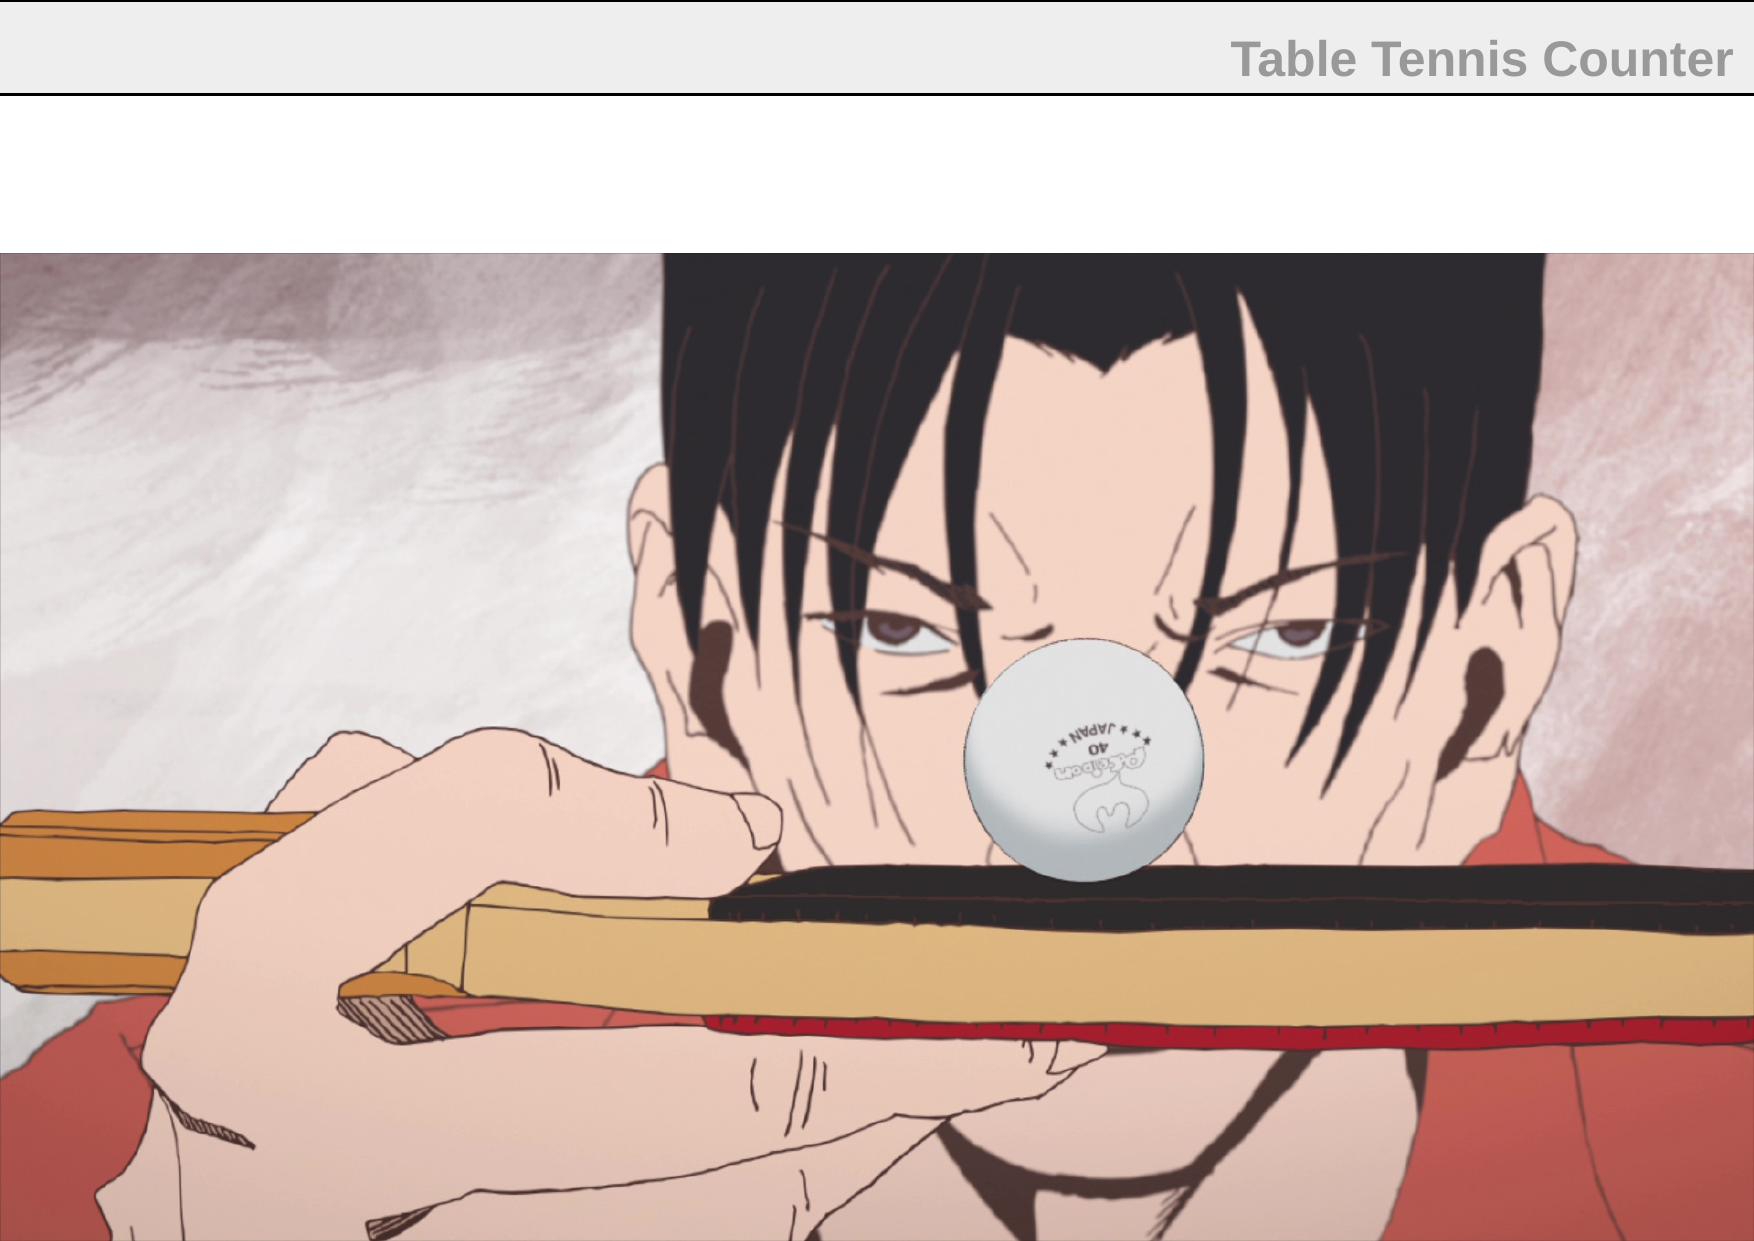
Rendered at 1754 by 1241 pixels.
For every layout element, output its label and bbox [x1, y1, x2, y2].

picture [0, 253, 1754, 1241]
